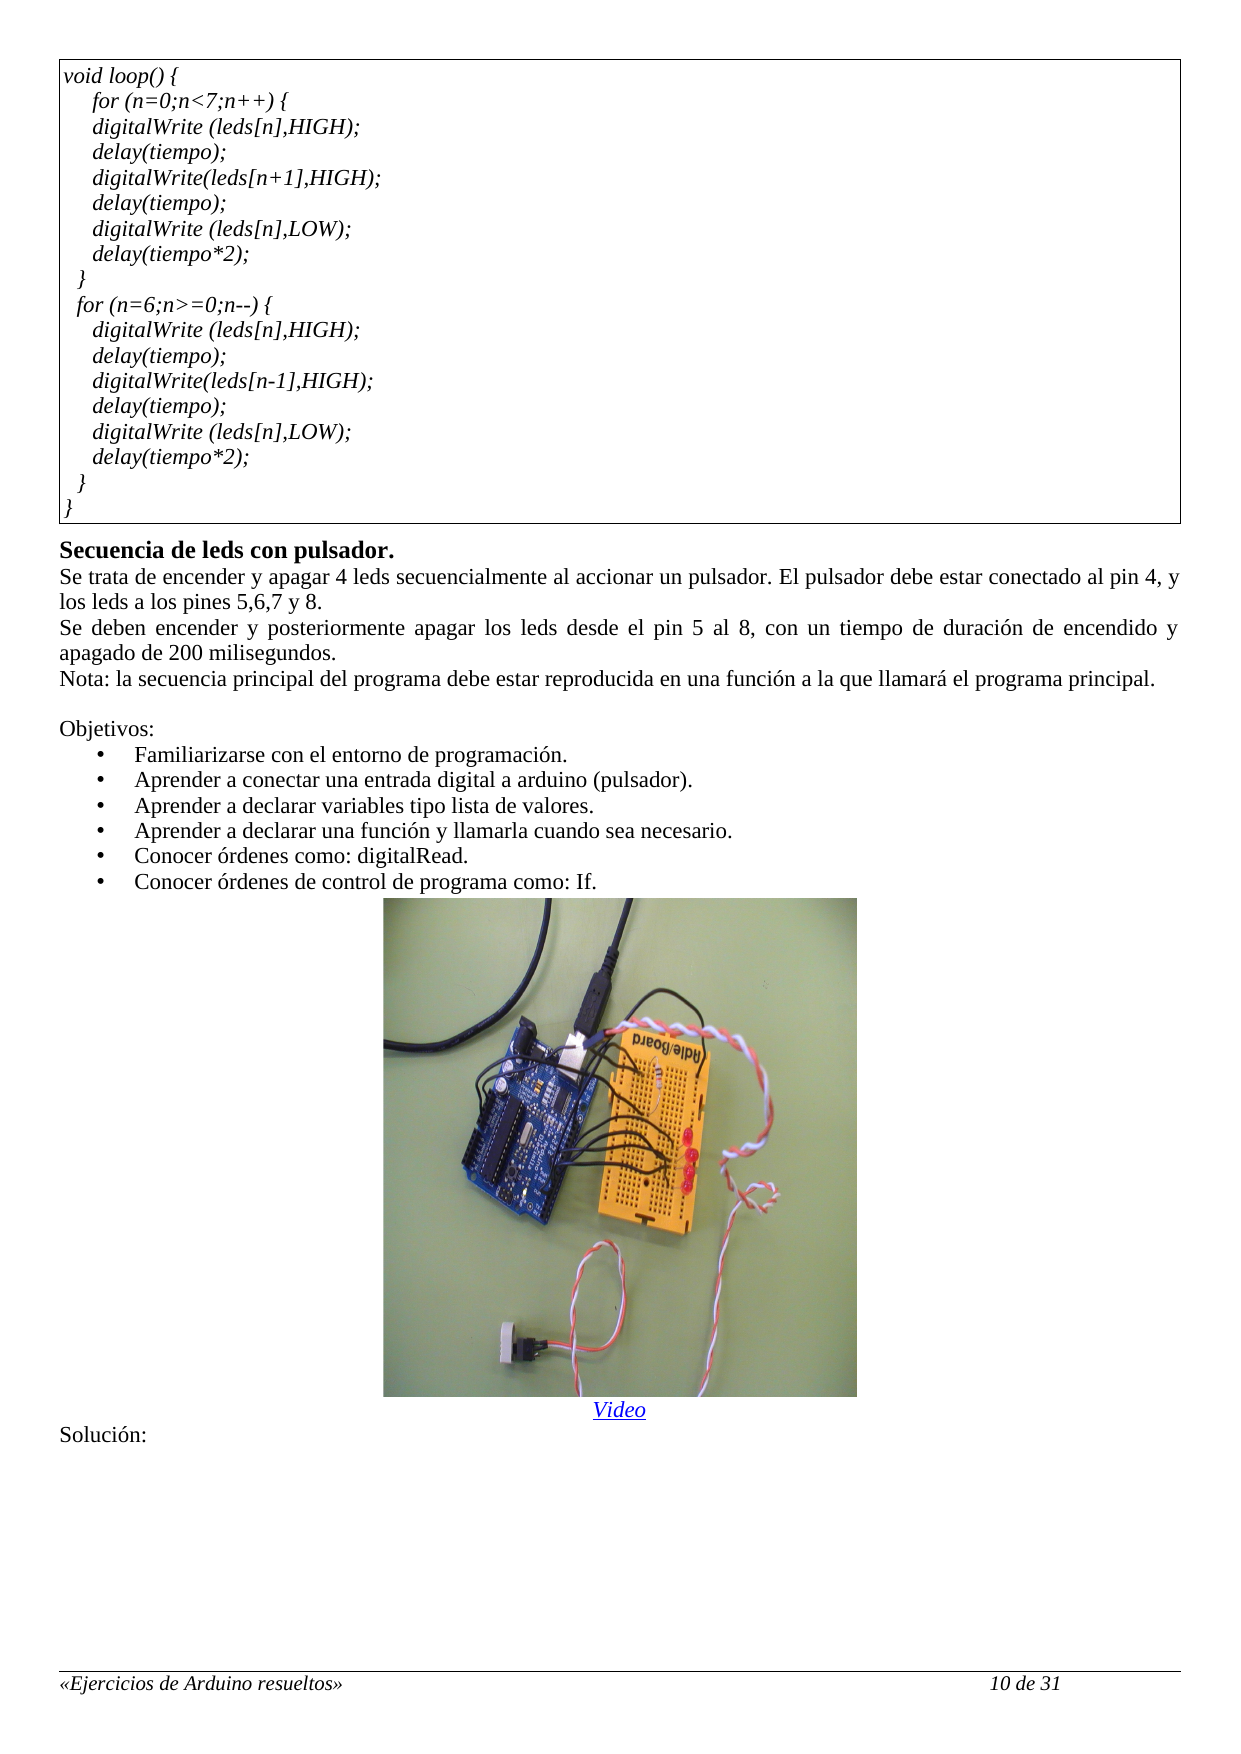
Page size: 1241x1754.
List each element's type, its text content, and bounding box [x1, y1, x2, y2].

text digitalWrite (leds[n],LOW); [229, 415, 1180, 440]
picture [383, 898, 857, 1397]
text delay(tiempo*2); [252, 440, 1180, 466]
text Video [648, 1271, 1181, 1422]
text void loop() { [60, 60, 1180, 84]
text Objetivos: [160, 716, 1181, 742]
text Video [59, 1271, 593, 1422]
list Conocer órdenes de control de programa como: If. [603, 869, 1181, 894]
text Se deben encender y posteriormente apagar los leds desde el pin 5 al 8, con un tiempo de duración de encendido y apagado de 200 milisegundos. [337, 640, 1181, 666]
list Familiarizarse con el entorno de programación. [568, 742, 1181, 767]
list Aprender a declarar una función y llamarla cuando sea necesario. [733, 818, 1181, 843]
text Se trata de encender y apagar 4 leds secuencialmente al accionar un pulsador. El pulsador debe estar conectado al pin 4, y los leds a los pines 5,6,7 y 8. [323, 589, 1181, 615]
list Aprender a conectar una entrada digital a arduino (pulsador). [693, 767, 1181, 793]
text digitalWrite (leds[n],HIGH); [291, 110, 1180, 135]
text } [88, 466, 1180, 491]
list Conocer órdenes como: digitalRead. [97, 843, 1181, 869]
text for (n=6;n>=0;n--) { [88, 288, 1180, 313]
text digitalWrite (leds[n],HIGH); [276, 313, 1180, 339]
text delay(tiempo*2); [252, 237, 1180, 262]
text delay(tiempo); [60, 389, 1180, 415]
text Solución: [147, 1422, 1181, 1447]
text digitalWrite(leds[n+1],HIGH); [229, 161, 1180, 186]
text for (n=0;n<7;n++) { [60, 84, 1180, 110]
text } [60, 491, 1180, 523]
text delay(tiempo); [229, 186, 1180, 212]
text digitalWrite (leds[n],LOW); [229, 212, 1180, 237]
text Secuencia de leds con pulsador. [394, 536, 1181, 564]
list Aprender a declarar variables tipo lista de valores. [595, 793, 1181, 818]
text digitalWrite(leds[n-1],HIGH); [229, 364, 1180, 389]
text delay(tiempo); [229, 135, 1180, 161]
list Familiarizarse con el entorno de programación. [97, 742, 134, 767]
text } [88, 262, 1180, 288]
text delay(tiempo); [229, 339, 1180, 364]
